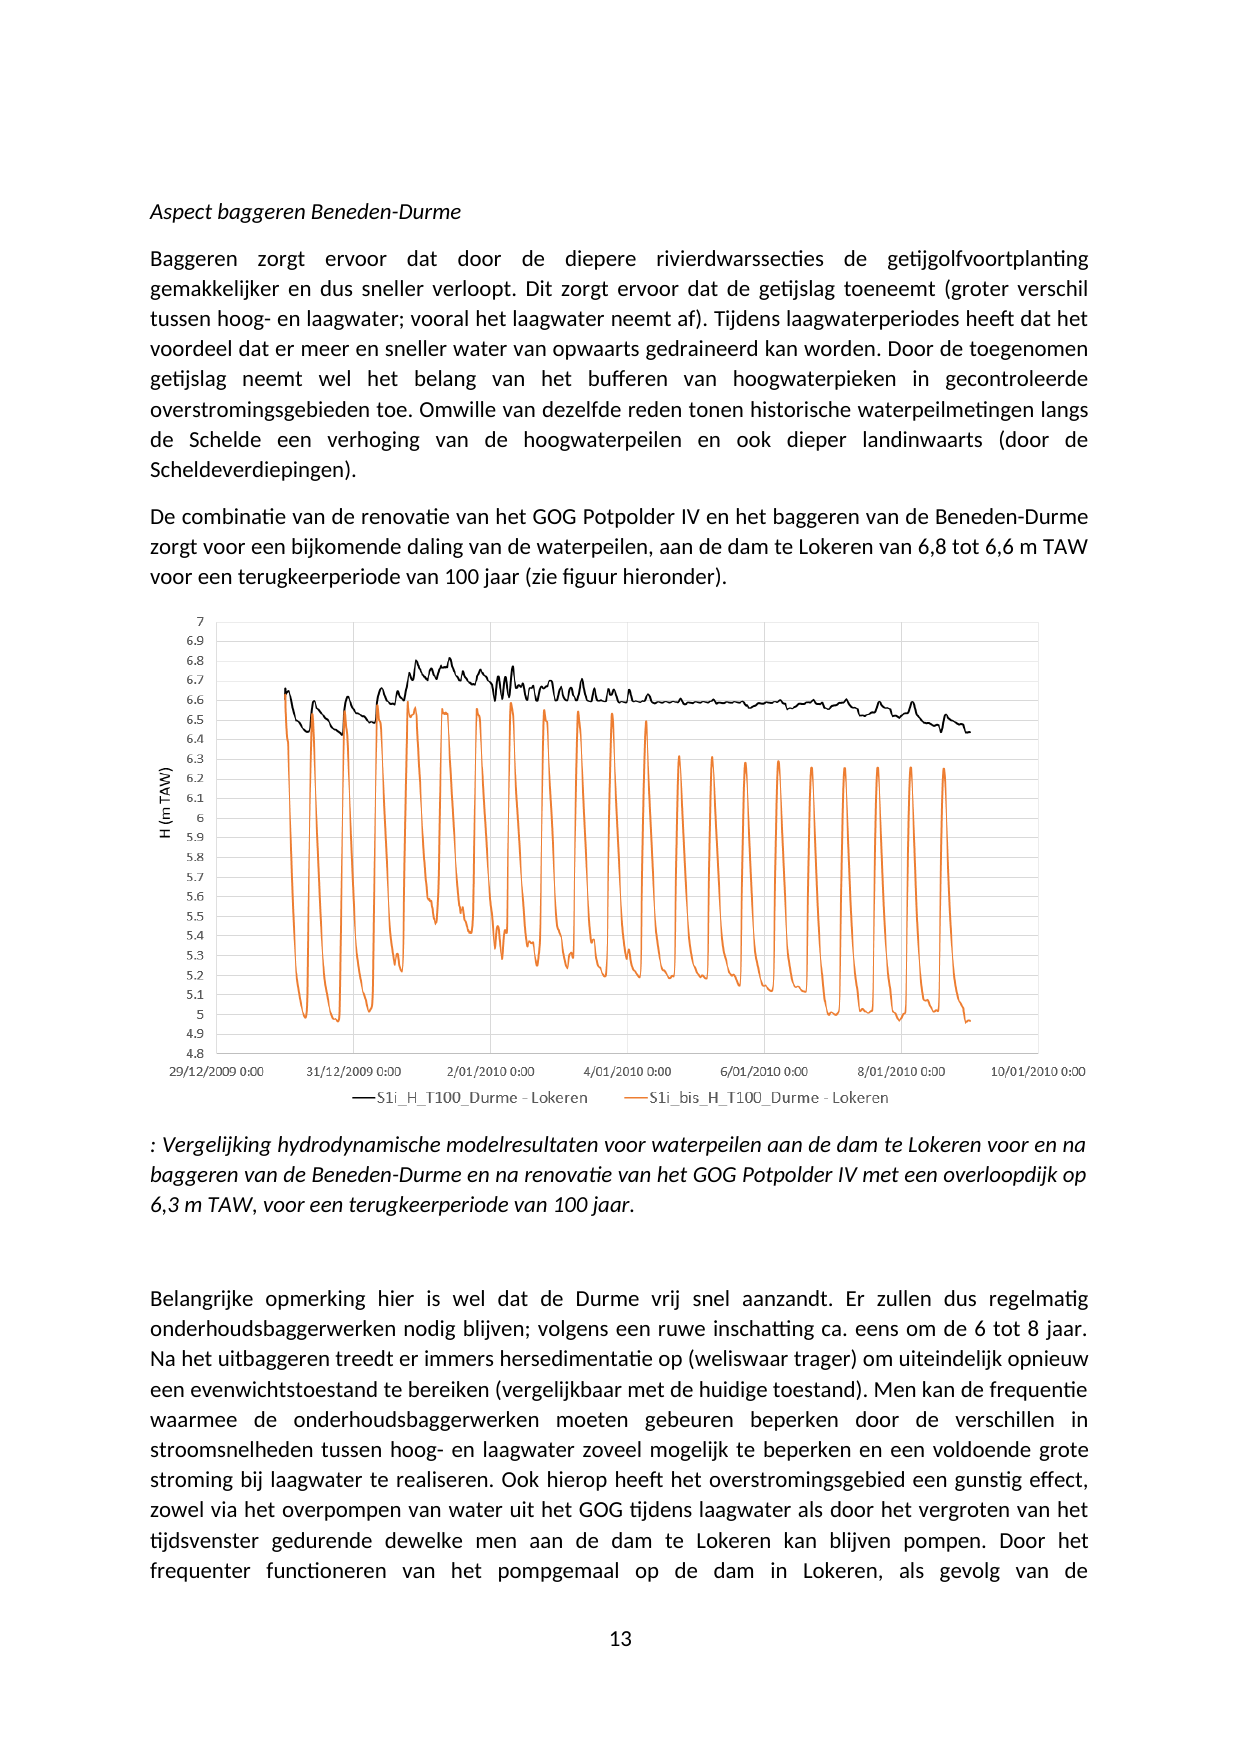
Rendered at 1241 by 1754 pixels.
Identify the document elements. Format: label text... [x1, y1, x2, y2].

text Aspect baggeren Beneden-Durme [150, 197, 1090, 225]
text De combinatie van de renovatie van het GOG Potpolder IV en het baggeren van de Beneden-Durme zorgt voor een bijkomende daling van de waterpeilen, aan de dam te Lokeren van 6,8 tot 6,6 m TAW voor een terugkeerperiode van 100 jaar (zie figuur hieronder). [150, 502, 1090, 591]
text Belangrijke opmerking hier is wel dat de Durme vrij snel aanzandt. Er zullen dus regelmatig onderhoudsbaggerwerken nodig blijven; volgens een ruwe inschatting ca. eens om de 6 tot 8 jaar. Na het uitbaggeren treedt er immers hersedimentatie op (weliswaar trager) om uiteindelijk opnieuw een evenwichtstoestand te bereiken (vergelijkbaar met de huidige toestand). Men kan de frequentie waarmee de onderhoudsbaggerwerken moeten gebeuren beperken door de verschillen in stroomsnelheden tussen hoog- en laagwater zoveel mogelijk te beperken en een voldoende grote stroming bij laagwater te realiseren. Ook hierop heeft het overstromingsgebied een gunstig effect, zowel via het overpompen van water uit het GOG tijdens laagwater als door het vergroten van het tijdsvenster gedurende dewelke men aan de dam te Lokeren kan blijven pompen. Door het frequenter functioneren van het pompgemaal op de dam in Lokeren, als gevolg van de [150, 1284, 1090, 1584]
text Baggeren zorgt ervoor dat door de diepere rivierdwarssecties de getijgolfvoortplanting gemakkelijker en dus sneller verloopt. Dit zorgt ervoor dat de getijslag toeneemt (groter verschil tussen hoog- en laagwater; vooral het laagwater neemt af). Tijdens laagwaterperiodes heeft dat het voordeel dat er meer en sneller water van opwaarts gedraineerd kan worden. Door de toegenomen getijslag neemt wel het belang van het bufferen van hoogwaterpieken in gecontroleerde overstromingsgebieden toe. Omwille van dezelfde reden tonen historische waterpeilmetingen langs de Schelde een verhoging van de hoogwaterpeilen en ook dieper landinwaarts (door de Scheldeverdiepingen). [150, 244, 1090, 483]
text : Vergelijking hydrodynamische modelresultaten voor waterpeilen aan de dam te Lokeren voor en na baggeren van de Beneden-Durme en na renovatie van het GOG Potpolder IV met een overloopdijk op 6,3 m TAW, voor een terugkeerperiode van 100 jaar. [150, 1130, 1090, 1218]
